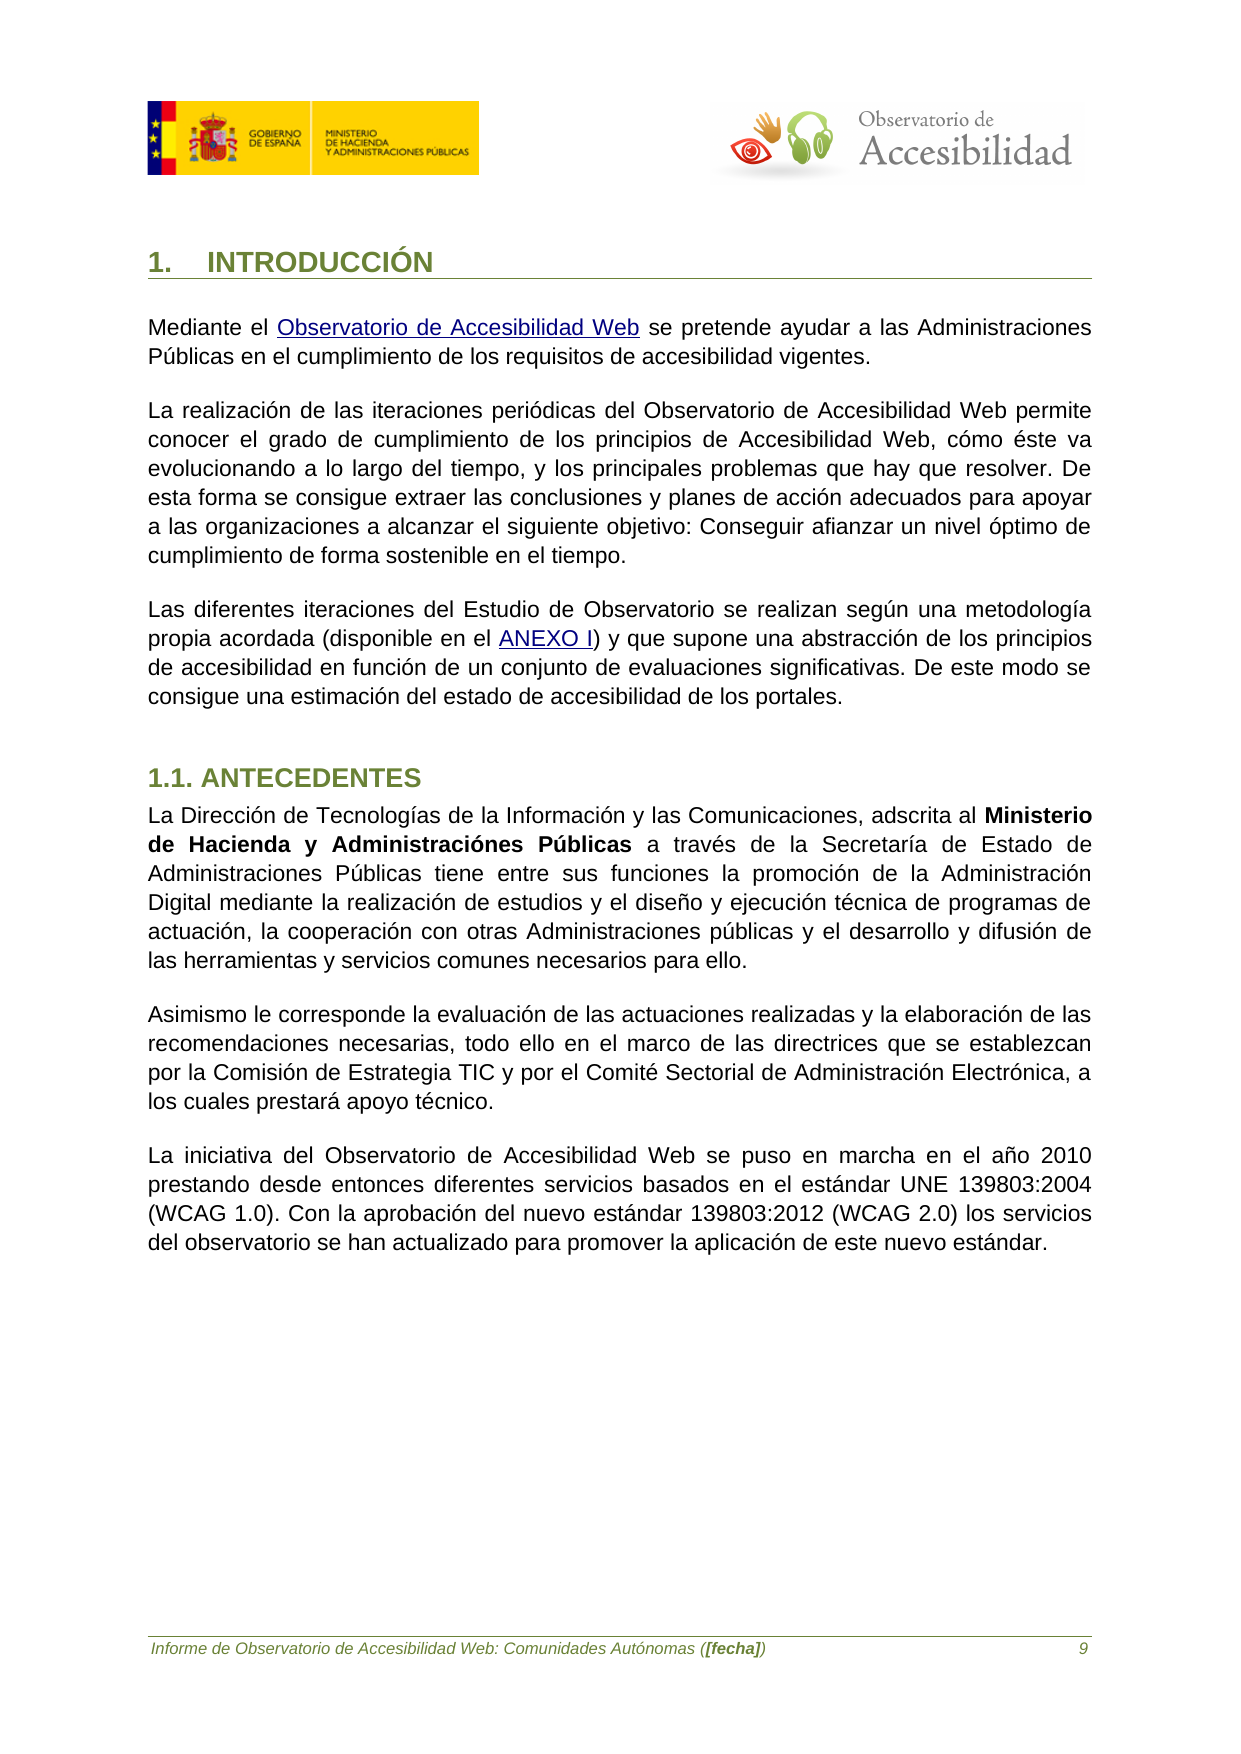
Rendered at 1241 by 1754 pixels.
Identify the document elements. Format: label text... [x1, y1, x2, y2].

subtitle 1.1. Antecedentes [148, 762, 1092, 793]
text La iniciativa del Observatorio de Accesibilidad Web se puso en marcha en el año 2010 prestando desde entonces diferentes servicios basados en el estándar UNE 139803:2004 (WCAG 1.0). Con la aprobación del nuevo estándar 139803:2012 (WCAG 2.0) los servicios del observatorio se han actualizado para promover la aplicación de este nuevo estándar. [148, 1142, 1092, 1255]
picture [147, 101, 479, 175]
text Las diferentes iteraciones del Estudio de Observatorio se realizan según una metodología propia acordada (disponible en el ANEXO I) y que supone una abstracción de los principios de accesibilidad en función de un conjunto de evaluaciones significativas. De este modo se consigue una estimación del estado de accesibilidad de los portales. [148, 596, 1092, 709]
text La realización de las iteraciones periódicas del Observatorio de Accesibilidad Web permite conocer el grado de cumplimiento de los principios de Accesibilidad Web, cómo éste va evolucionando a lo largo del tiempo, y los principales problemas que hay que resolver. De esta forma se consigue extraer las conclusiones y planes de acción adecuados para apoyar a las organizaciones a alcanzar el siguiente objetivo: Conseguir afianzar un nivel óptimo de cumplimiento de forma sostenible en el tiempo. [148, 397, 1092, 568]
text Asimismo le corresponde la evaluación de las actuaciones realizadas y la elaboración de las recomendaciones necesarias, todo ello en el marco de las directrices que se establezcan por la Comisión de Estrategia TIC y por el Comité Sectorial de Administración Electrónica, a los cuales prestará apoyo técnico. [148, 1001, 1092, 1114]
subtitle Introducción [148, 245, 1092, 278]
text Mediante el Observatorio de Accesibilidad Web se pretende ayudar a las Administraciones Públicas en el cumplimiento de los requisitos de accesibilidad vigentes. [148, 314, 1092, 369]
text La Dirección de Tecnologías de la Información y las Comunicaciones, adscrita al Ministerio de Hacienda y Administraciónes Públicas a través de la Secretaría de Estado de Administraciones Públicas tiene entre sus funciones la promoción de la Administración Digital mediante la realización de estudios y el diseño y ejecución técnica de programas de actuación, la cooperación con otras Administraciones públicas y el desarrollo y difusión de las herramientas y servicios comunes necesarios para ello. [148, 802, 1092, 973]
picture [710, 102, 1086, 185]
